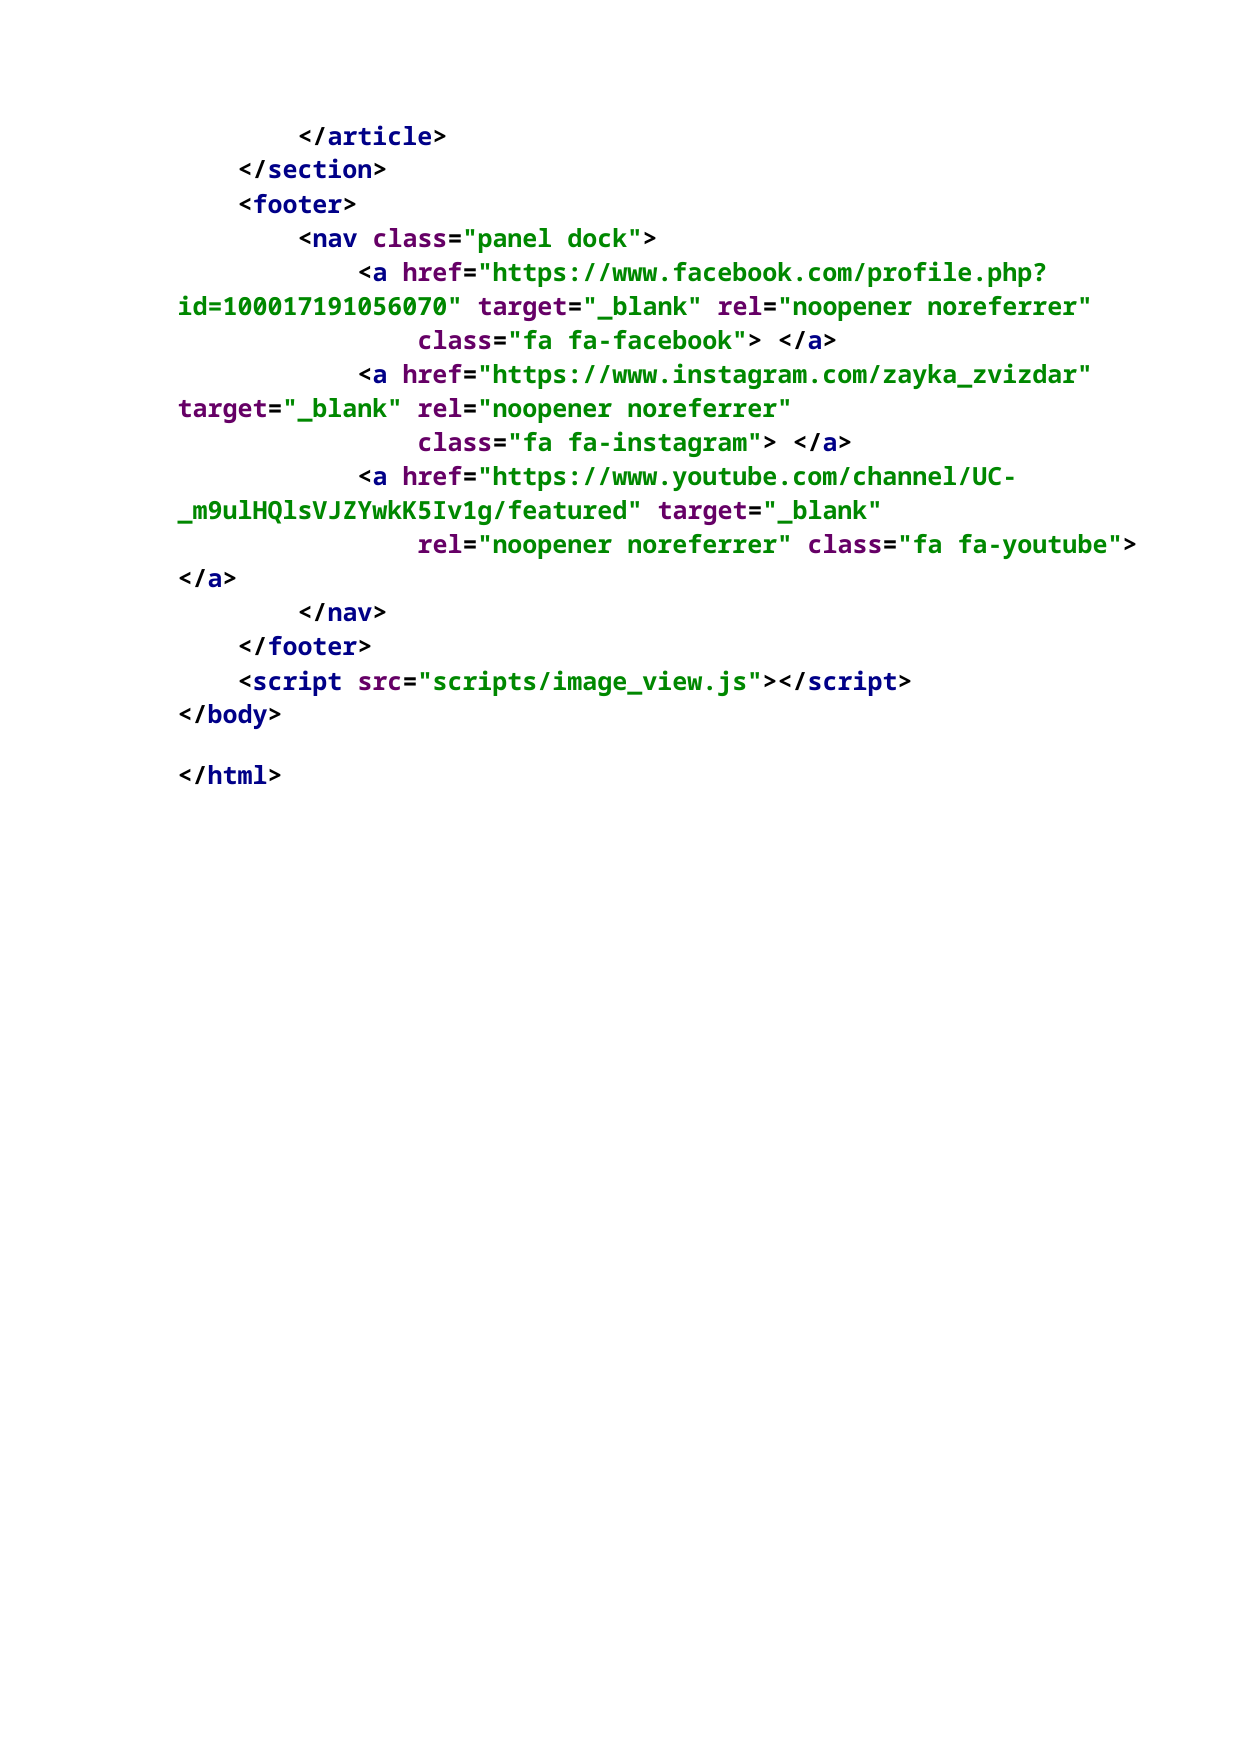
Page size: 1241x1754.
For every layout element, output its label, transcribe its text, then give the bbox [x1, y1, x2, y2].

text </article> [177, 118, 1152, 152]
text <footer> [177, 186, 1152, 220]
text <a href="https://www.facebook.com/profile.php?id=100017191056070" target="_blank" rel="noopener noreferrer" [177, 254, 1152, 322]
text <a href="https://www.youtube.com/channel/UC-_m9ulHQlsVJZYwkK5Iv1g/featured" target="_blank" [177, 459, 1152, 527]
text <nav class="panel dock"> [177, 220, 1152, 254]
text </body> [177, 697, 1152, 731]
text </footer> [177, 629, 1152, 663]
text <script src="scripts/image_view.js"></script> [177, 663, 1152, 697]
text </html> [177, 758, 1152, 792]
text class="fa fa-facebook"> </a> [177, 322, 1152, 357]
text rel="noopener noreferrer" class="fa fa-youtube"> </a> [177, 527, 1152, 595]
text </section> [177, 152, 1152, 186]
text </nav> [177, 595, 1152, 629]
text <a href="https://www.instagram.com/zayka_zvizdar" target="_blank" rel="noopener noreferrer" [177, 357, 1152, 425]
text class="fa fa-instagram"> </a> [177, 425, 1152, 459]
